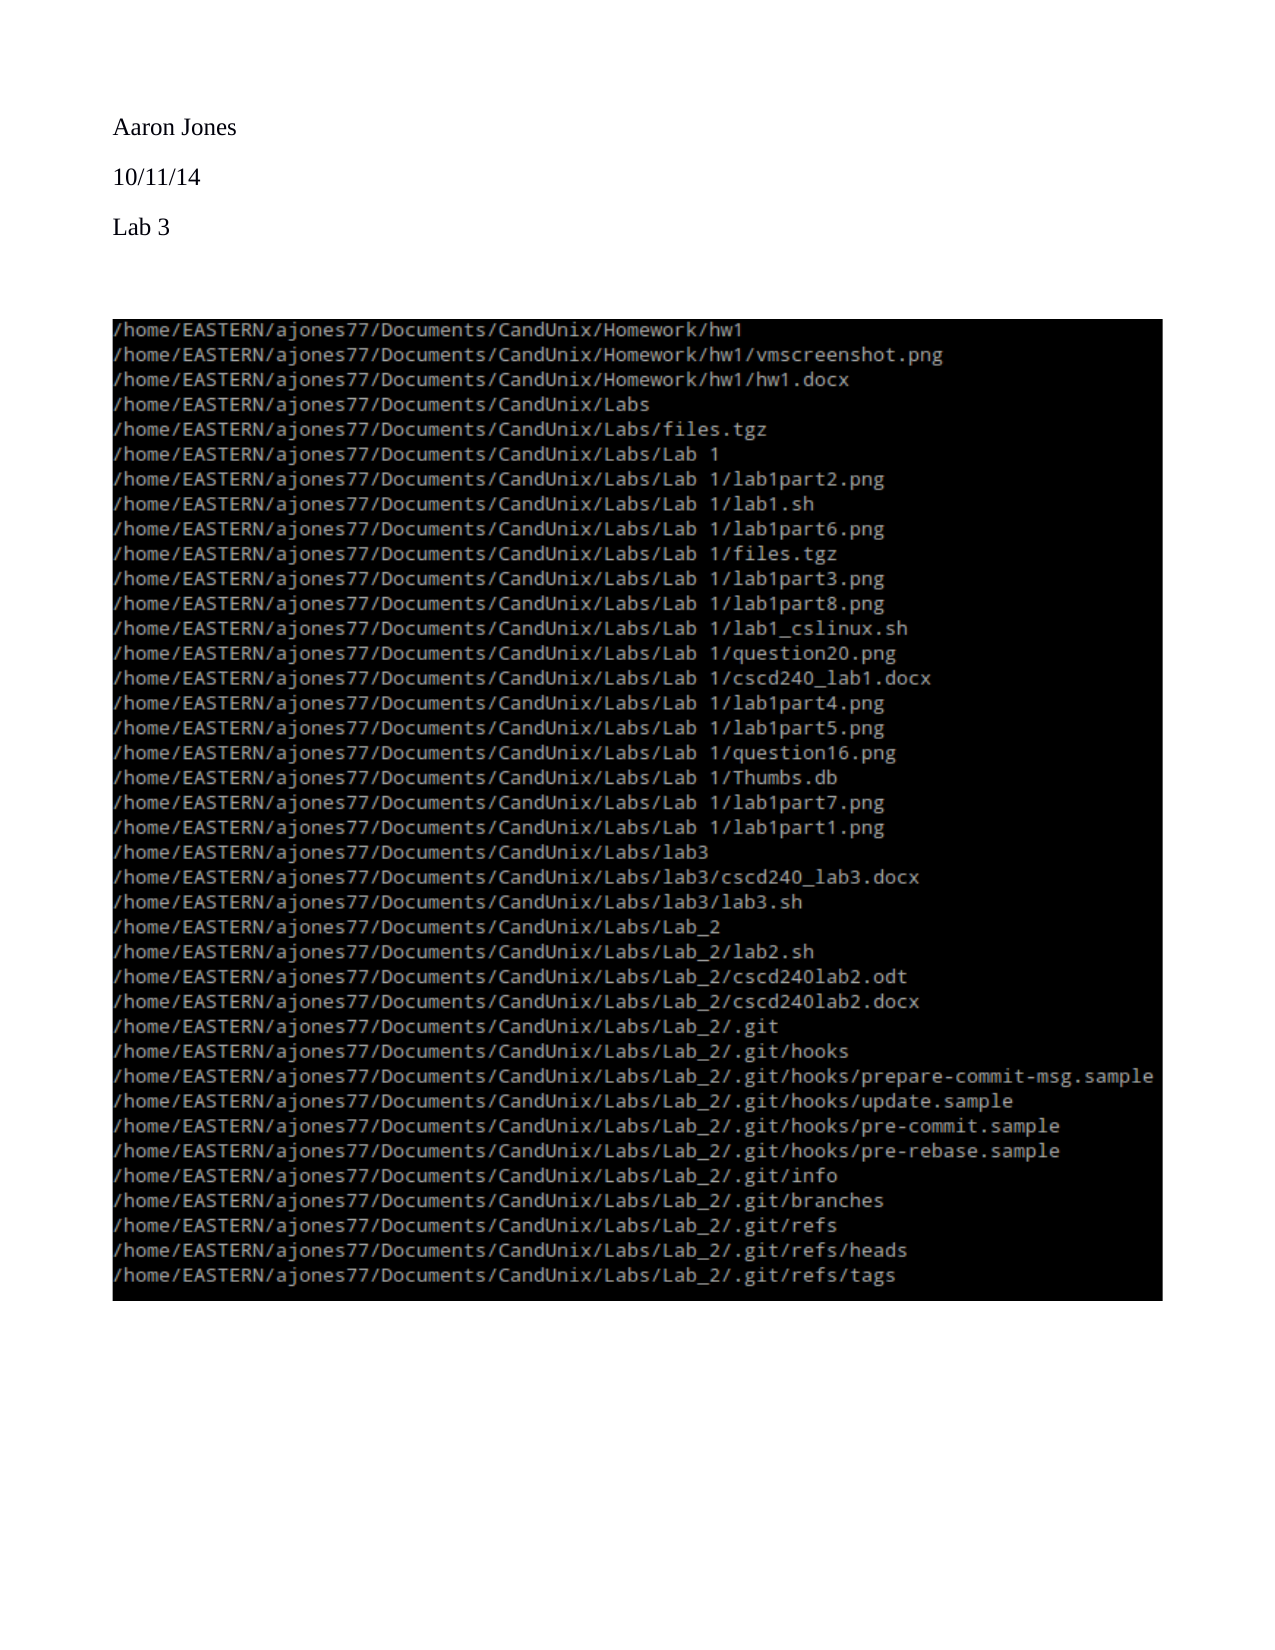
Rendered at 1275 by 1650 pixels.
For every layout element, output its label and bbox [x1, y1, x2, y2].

picture [112, 319, 1163, 1301]
